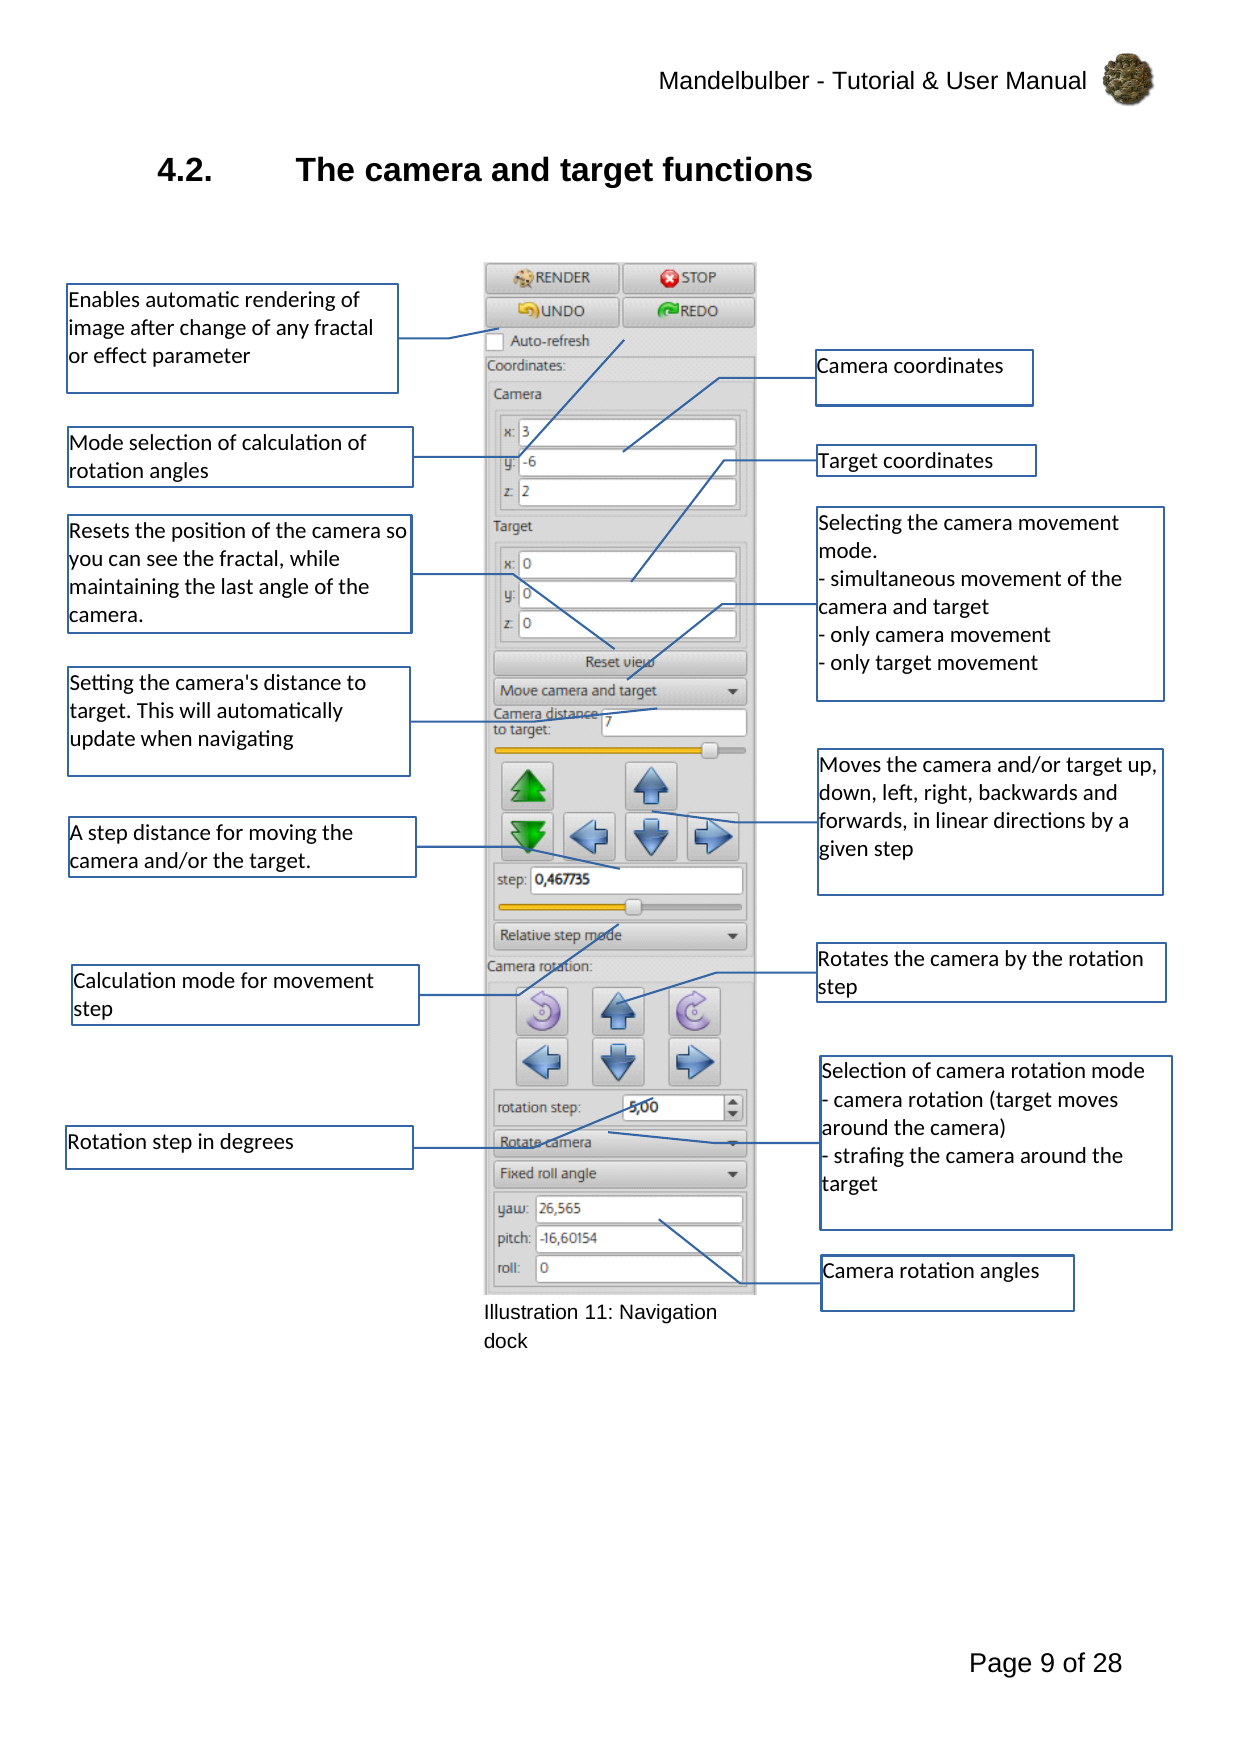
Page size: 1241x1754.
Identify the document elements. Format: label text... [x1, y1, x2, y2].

text Illustration 11: Navigation dock [483, 1295, 757, 1352]
subtitle The camera and target functions [148, 150, 1122, 188]
picture [1099, 51, 1156, 108]
